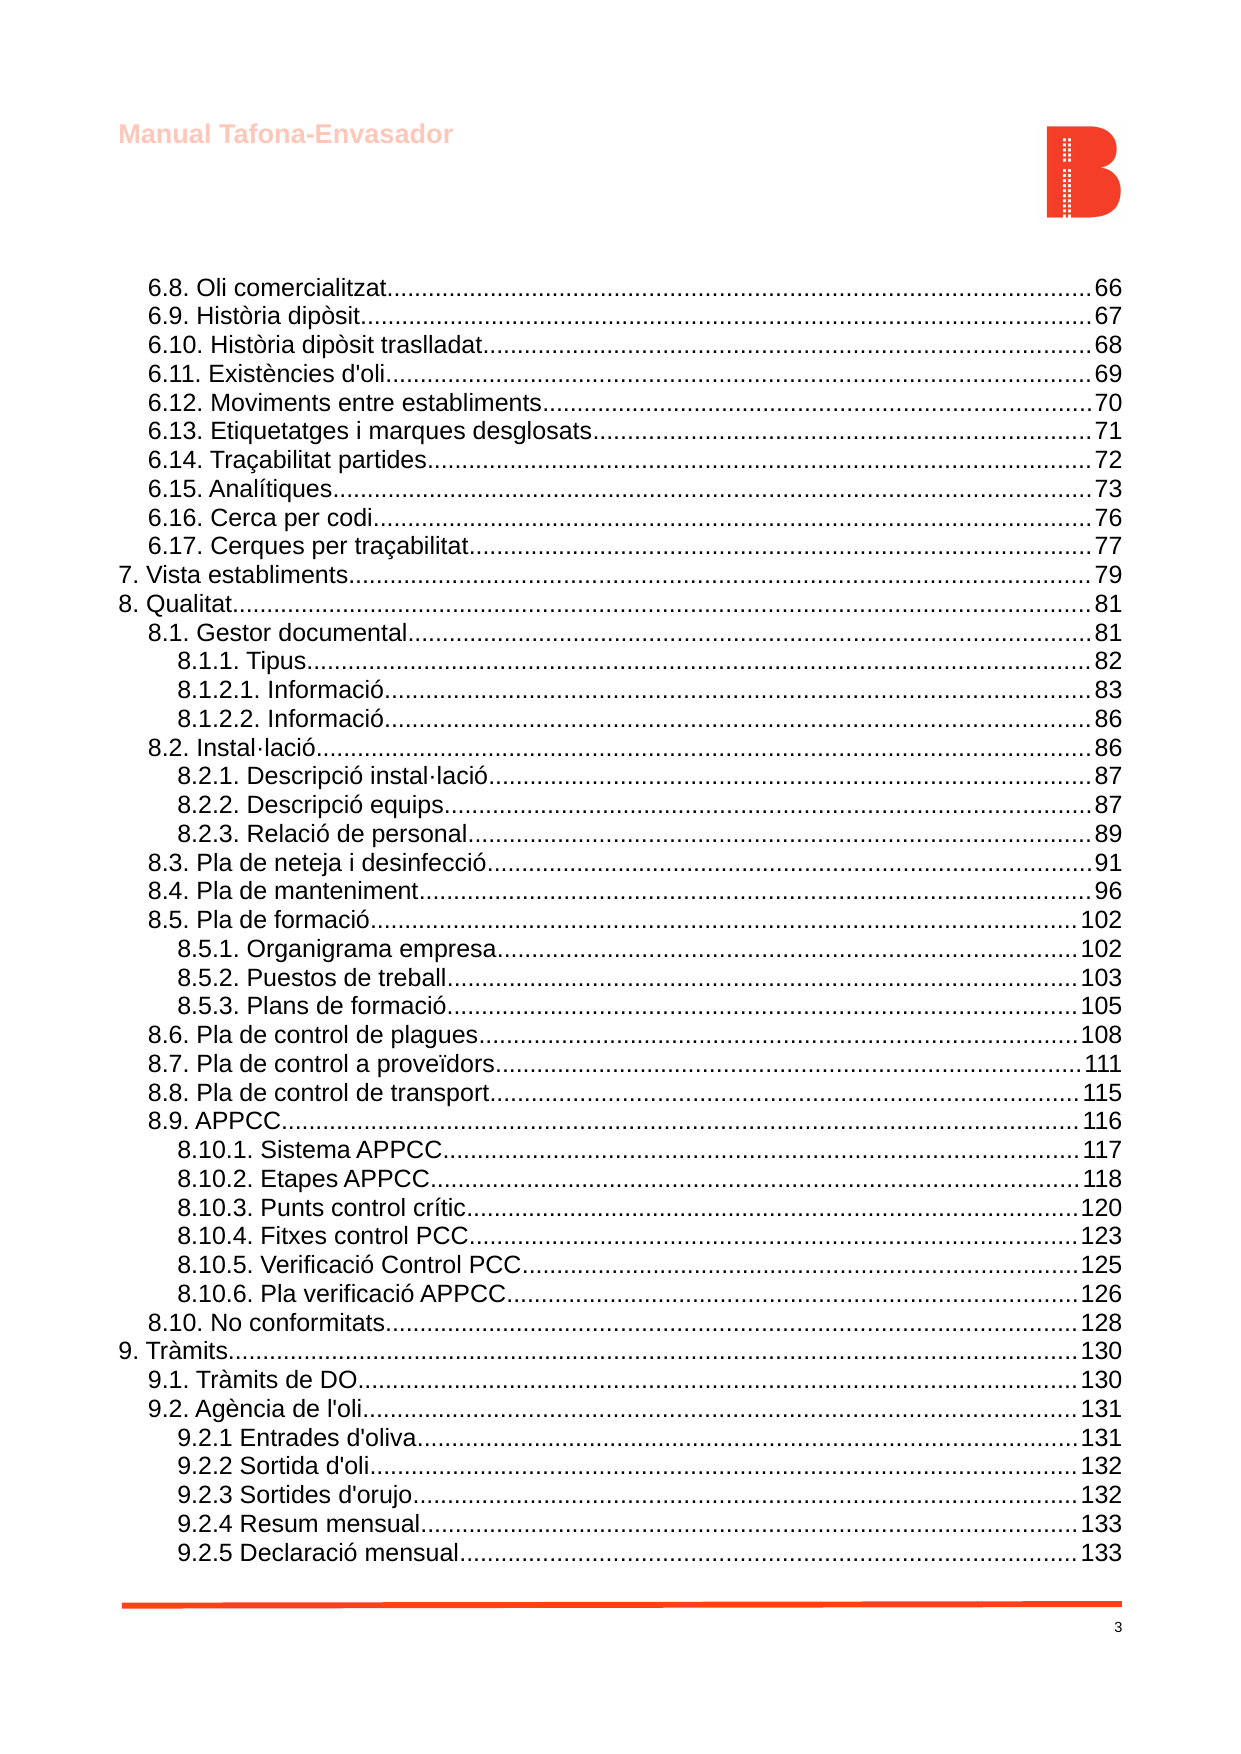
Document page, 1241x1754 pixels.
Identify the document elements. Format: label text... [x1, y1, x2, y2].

text 6.11. Existències d'oli 69 [148, 359, 1122, 388]
text 8.9. APPCC 116 [148, 1106, 1122, 1135]
text 8.10.3. Punts control crític 120 [177, 1193, 1122, 1221]
text 8.5. Pla de formació 102 [148, 905, 1122, 934]
text 8.5.2. Puestos de treball 103 [177, 963, 1122, 991]
text 8.10.6. Pla verificació APPCC 126 [177, 1279, 1122, 1308]
text 8. Qualitat 81 [118, 589, 1122, 618]
text 8.1.1. Tipus 82 [177, 646, 1122, 675]
text 6.12. Moviments entre establiments 70 [148, 388, 1122, 416]
text 8.10.1. Sistema APPCC 117 [177, 1135, 1122, 1164]
text 6.13. Etiquetatges i marques desglosats 71 [148, 416, 1122, 445]
text 8.2.1. Descripció instal·lació 87 [177, 761, 1122, 790]
text 6.14. Traçabilitat partides 72 [148, 445, 1122, 474]
text 8.1.2.1. Informació 83 [177, 675, 1122, 704]
text 8.10.2. Etapes APPCC 118 [177, 1164, 1122, 1193]
text 8.8. Pla de control de transport 115 [148, 1078, 1122, 1106]
text 9.2.3 Sortides d'orujo 132 [177, 1480, 1122, 1509]
text 6.9. Història dipòsit 67 [148, 301, 1122, 330]
text 8.7. Pla de control a proveïdors 111 [148, 1049, 1122, 1078]
text 6.17. Cerques per traçabilitat 77 [148, 531, 1122, 560]
text 9.2.2 Sortida d'oli 132 [177, 1451, 1122, 1480]
text 6.8. Oli comercialitzat 66 [148, 273, 1122, 301]
text 6.16. Cerca per codi 76 [148, 503, 1122, 531]
text 8.6. Pla de control de plagues 108 [148, 1020, 1122, 1049]
text 8.3. Pla de neteja i desinfecció 91 [148, 848, 1122, 876]
text 9.2.4 Resum mensual 133 [177, 1509, 1122, 1538]
text 8.2. Instal·lació 86 [148, 733, 1122, 761]
text 8.5.3. Plans de formació 105 [177, 991, 1122, 1020]
text 9.2.5 Declaració mensual 133 [177, 1538, 1122, 1566]
text 9.2.1 Entrades d'oliva 131 [177, 1423, 1122, 1451]
text 8.10. No conformitats 128 [148, 1308, 1122, 1336]
text 8.1.2.2. Informació 86 [177, 704, 1122, 733]
text 9. Tràmits 130 [118, 1336, 1122, 1365]
text 8.2.2. Descripció equips 87 [177, 790, 1122, 819]
text 8.4. Pla de manteniment 96 [148, 876, 1122, 905]
text 8.10.4. Fitxes control PCC 123 [177, 1221, 1122, 1250]
text 9.2. Agència de l'oli 131 [148, 1394, 1122, 1423]
text 8.1. Gestor documental 81 [148, 618, 1122, 646]
text 8.2.3. Relació de personal 89 [177, 819, 1122, 848]
text 7. Vista establiments 79 [118, 560, 1122, 589]
text 6.10. Història dipòsit traslladat 68 [148, 330, 1122, 359]
text 8.10.5. Verificació Control PCC 125 [177, 1250, 1122, 1279]
text 8.5.1. Organigrama empresa 102 [177, 934, 1122, 963]
text 9.1. Tràmits de DO 130 [148, 1365, 1122, 1394]
text 6.15. Analítiques 73 [148, 474, 1122, 503]
picture [1036, 124, 1130, 221]
